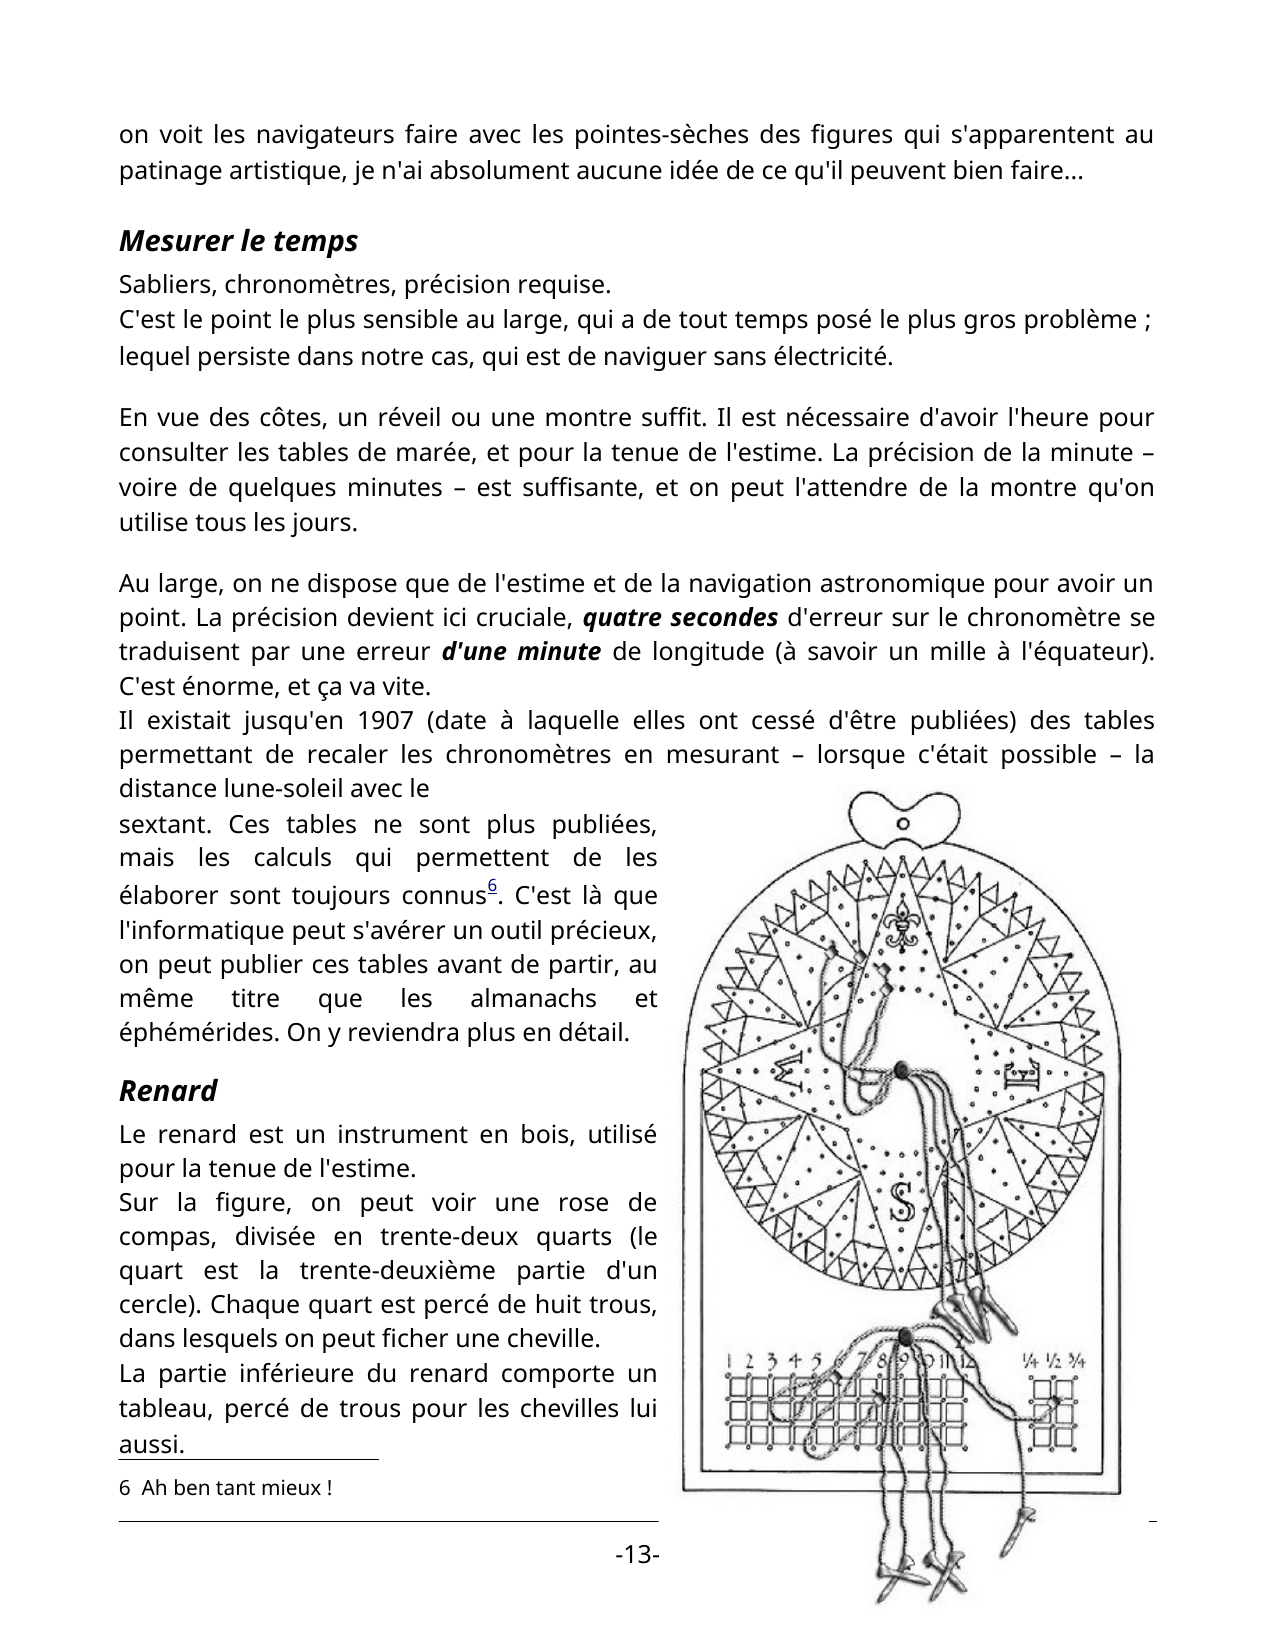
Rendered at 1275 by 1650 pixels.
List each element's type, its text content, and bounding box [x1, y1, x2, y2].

text C'est le point le plus sensible au large, qui a de tout temps posé le plus gros problème ; lequel persiste dans notre cas, qui est de naviguer sans électricité. [119, 301, 1154, 373]
picture [122, 785, 129, 795]
picture [234, 784, 241, 795]
text Mesurer le temps [119, 220, 1156, 260]
text Sabliers, chronomètres, précision requise. [119, 267, 1156, 301]
text Il existait jusqu'en 1907 (date à laquelle elles ont cessé d'être publiées) des tables permettant de recaler les chronomètres en mesurant – lorsque c'était possible – la distance lune-soleil avec le [119, 702, 1156, 784]
text on voit les navigateurs faire avec les pointes-sèches des figures qui s'apparentent au patinage artistique, je n'ai absolument aucune idée de ce qu'il peuvent bien faire... [119, 117, 1156, 187]
picture [367, 784, 374, 794]
text Au large, on ne dispose que de l'estime et de la navigation astronomique pour avoir un point. La précision devient ici cruciale, quatre secondes d'erreur sur le chronomètre se traduisent par une erreur d'une minute de longitude (à savoir un mille à l'équateur). C'est énorme, et ça va vite. [119, 566, 1156, 702]
text En vue des côtes, un réveil ou une montre suffit. Il est nécessaire d'avoir l'heure pour consulter les tables de marée, et pour la tenue de l'estime. La précision de la minute – voire de quelques minutes – est suffisante, et on peut l'attendre de la montre qu'on utilise tous les jours. [119, 400, 1156, 539]
picture [118, 784, 1157, 1609]
picture [299, 785, 306, 795]
